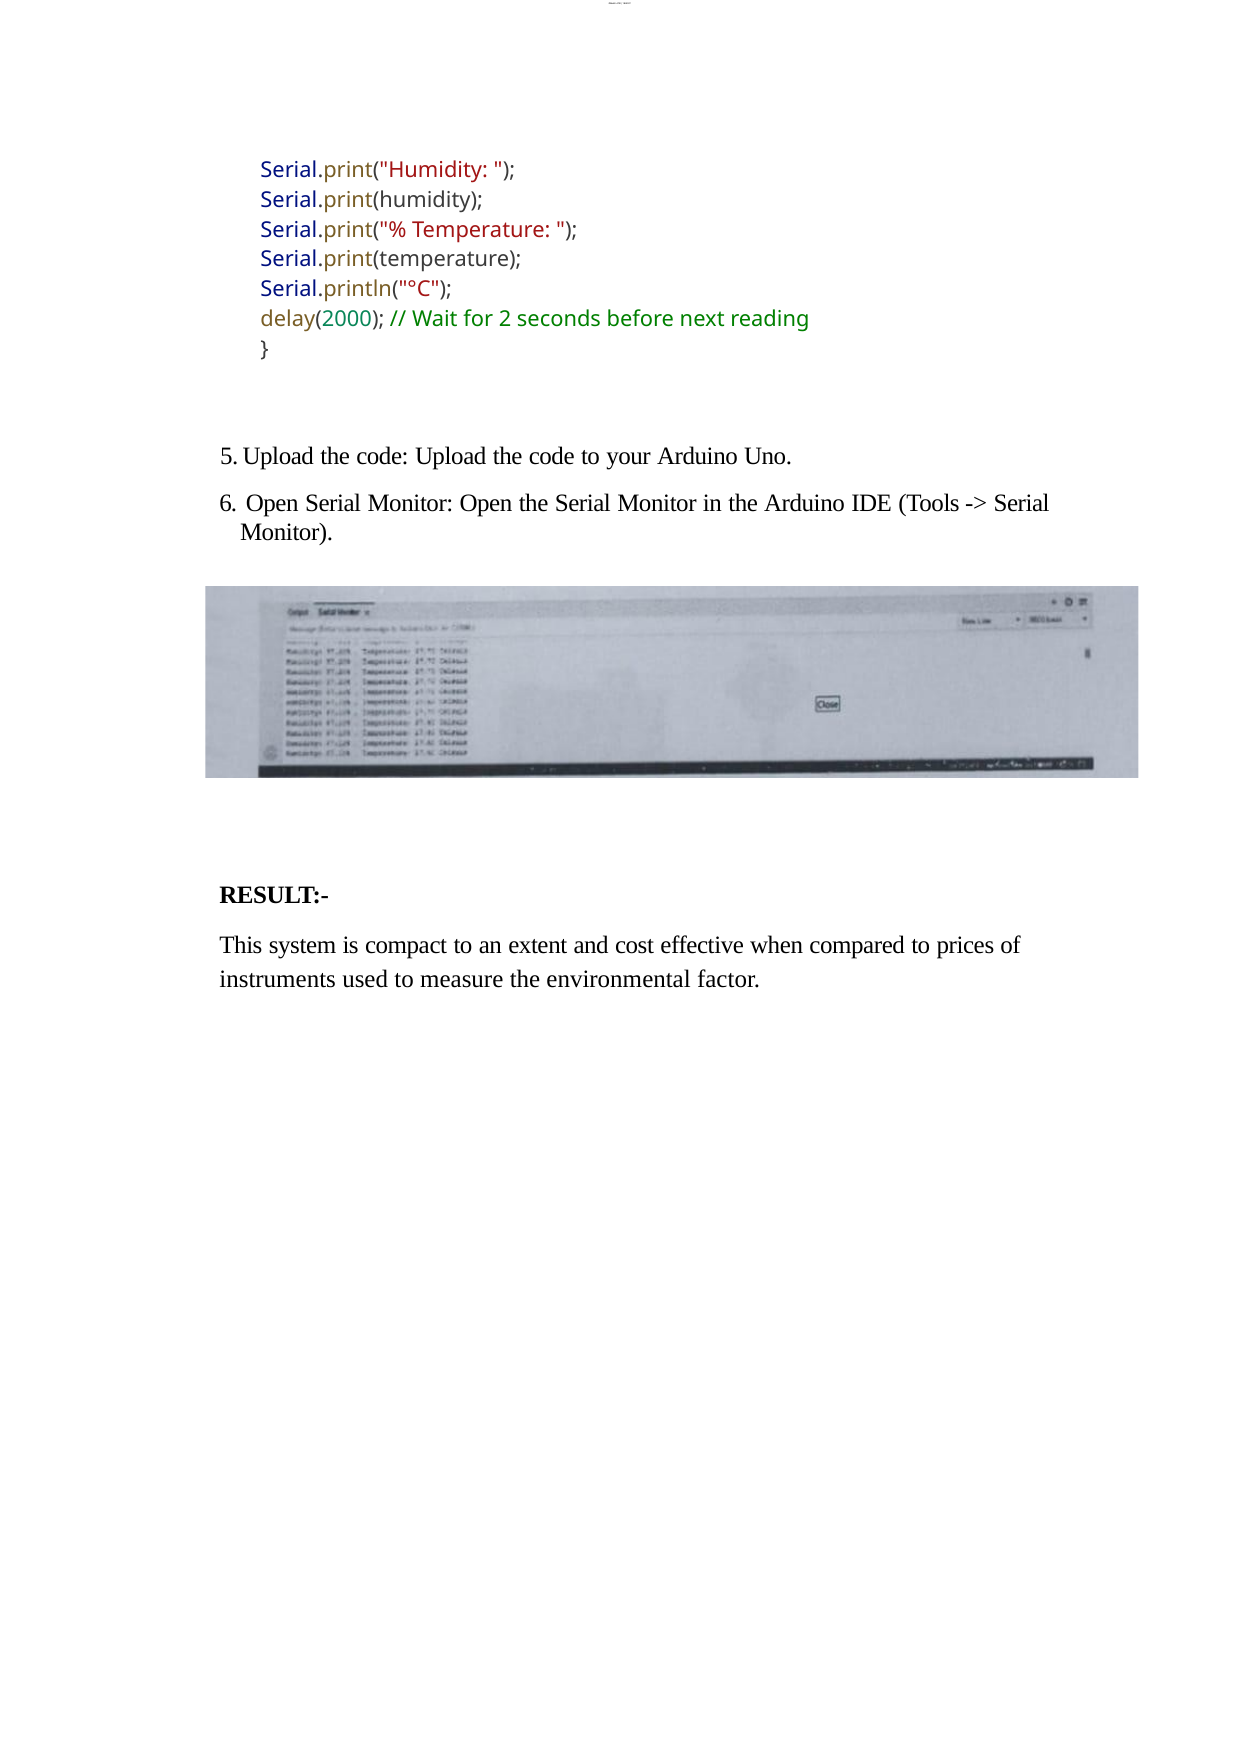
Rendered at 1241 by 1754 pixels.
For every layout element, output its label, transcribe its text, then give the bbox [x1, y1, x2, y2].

text Serial.print("% Temperature: "); [260, 213, 1109, 243]
text This system is compact to an extent and cost effective when compared to prices of instruments used to measure the environmental factor. [219, 930, 1109, 993]
text RESULT:- [219, 881, 1109, 909]
text Serial.print(humidity); [260, 184, 1109, 213]
list Open Serial Monitor: Open the Serial Monitor in the Arduino IDE (Tools -> Serial Monitor). [219, 488, 1109, 546]
text Serial.println("°C"); [260, 273, 1109, 303]
picture [205, 586, 1139, 778]
text } [260, 333, 1109, 362]
list Upload the code: Upload the code to your Arduino Uno. [220, 441, 1109, 470]
text Serial.print("Humidity: "); [260, 154, 1109, 184]
text delay(2000); // Wait for 2 seconds before next reading [260, 303, 1109, 333]
text Serial.print(temperature); [260, 243, 1109, 273]
